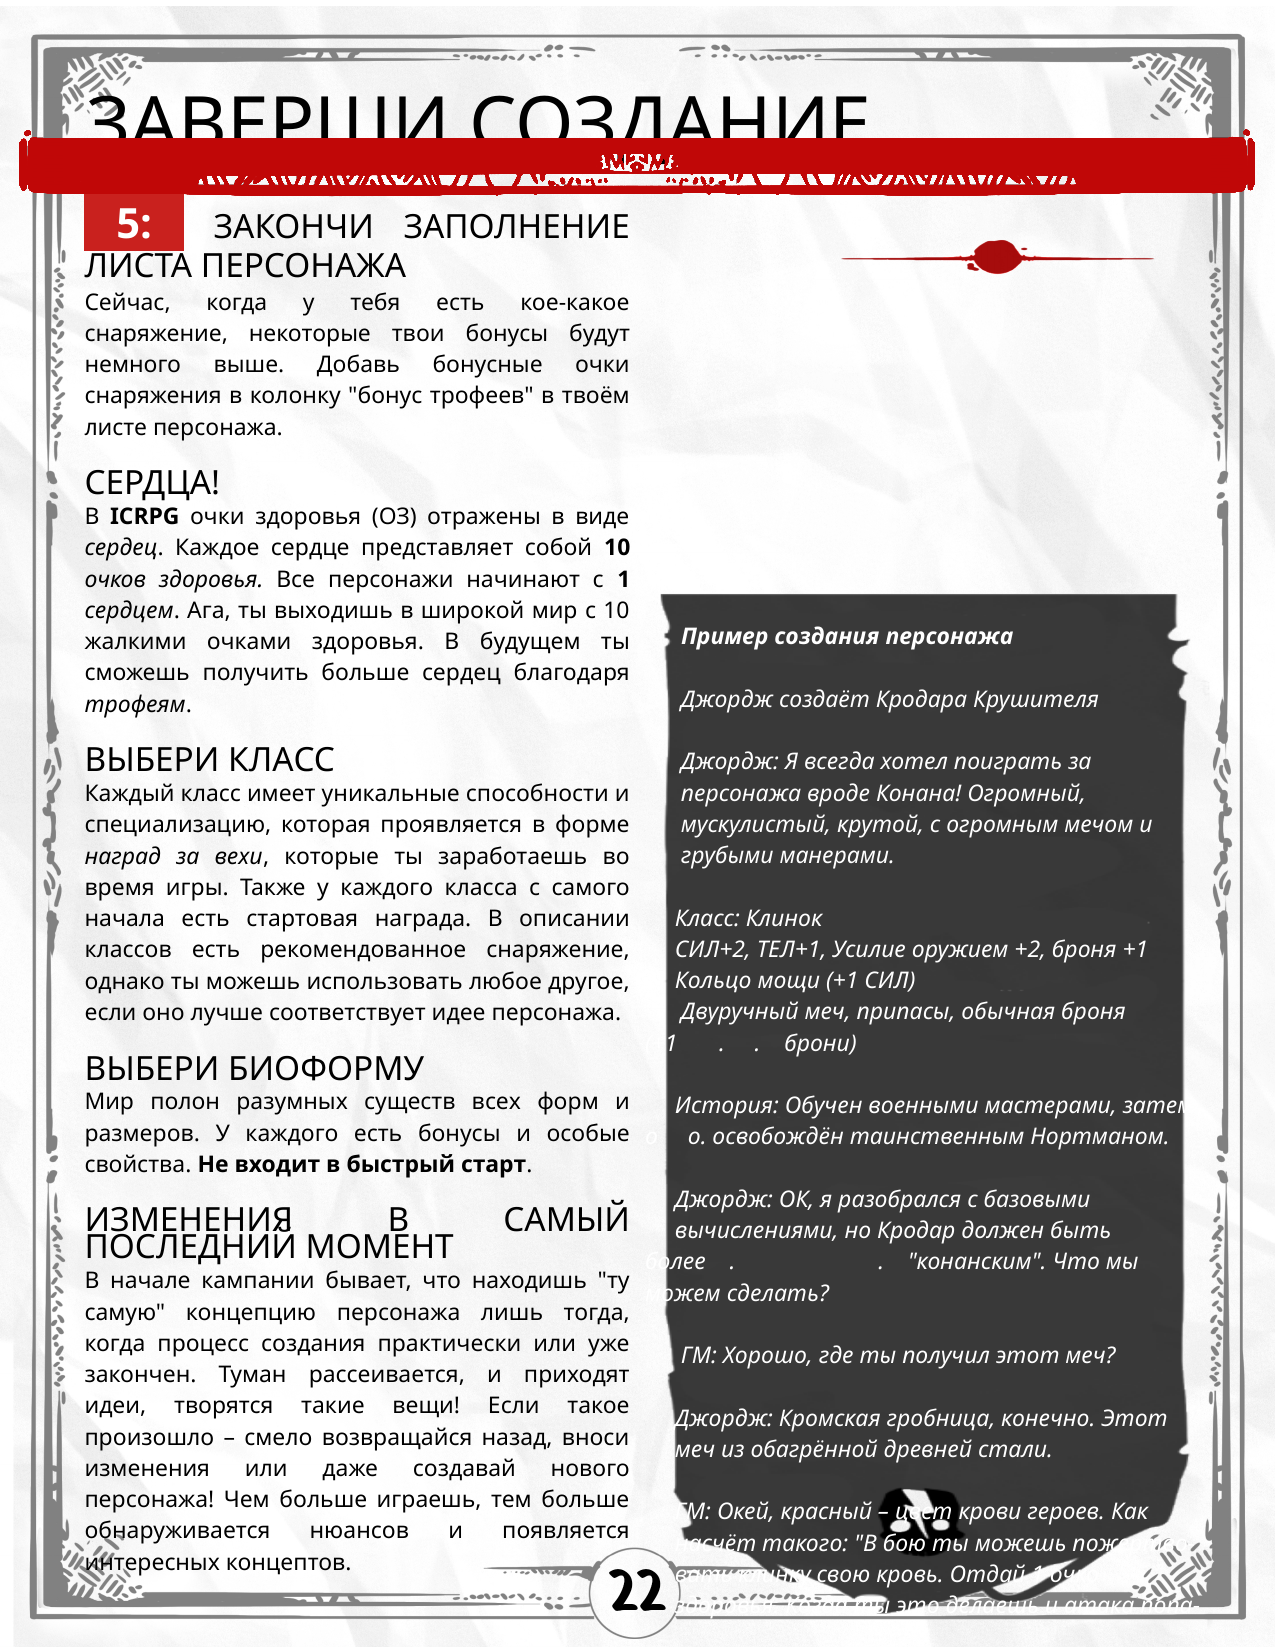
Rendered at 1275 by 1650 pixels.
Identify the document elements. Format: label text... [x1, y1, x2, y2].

subtitle СЕРДЦА! [189, 473, 630, 500]
subtitle 5: ЗАКОНЧИ ЗАПОЛНЕНИЕ ЛИСТА ПЕРСОНАЖА [84, 208, 630, 286]
text В ICRPG очки здоровья (ОЗ) отражены в виде сердец. Каждое сердце представляет собой 10 очков здоровья. Все персонажи начинают с 1 сердцем. Ага, ты выходишь в широкой мир с 10 жалкими очками здоровья. В будущем ты сможешь получить больше сердец благодаря трофеям. [84, 500, 630, 719]
subtitle ИЗМЕНЕНИЯ В САМЫЙ ПОСЛЕДНИЙ МОМЕНТ [84, 1210, 630, 1264]
text В начале кампании бывает, что находишь "ту самую" концепцию персонажа лишь тогда, когда процесс создания практически или уже закончен. Туман рассеивается, и приходят идеи, творятся такие вещи! Если такое произошло – смело возвращайся назад, вноси изменения или даже создавай нового персонажа! Чем больше играешь, тем больше обнаруживается нюансов и появляется интересных концептов. [84, 1264, 630, 1577]
subtitle СЕРДЦА! [161, 473, 186, 500]
text Каждый класс имеет уникальные способности и специализацию, которая проявляется в форме наград за вехи, которые ты заработаешь во время игры. Также у каждого класса с самого начала есть стартовая награда. В описании классов есть рекомендованное снаряжение, однако ты можешь использовать любое другое, если оно лучше соответствует идее персонажа. [84, 777, 630, 1027]
picture [0, 6, 1275, 1647]
subtitle СЕРДЦА! [84, 473, 150, 500]
subtitle ВЫБЕРИ КЛАСС [84, 750, 630, 777]
text Пример создания персонажа Джордж создаёт Кродара Крушителя Джордж: Я всегда хотел поиграть за персонажа вроде Конана! Огромный, мускулистый, крутой, с огромным мечом и грубыми манерами. Класс: Клинок СИЛ+2, ТЕЛ+1, Усилие оружием +2, броня +1 Кольцо мощи (+1 СИЛ) Двуручный меч, припасы, обычная броня (+1 . . брони) История: Обучен военными мастерами, затем о о. освобождён таинственным Нортманом. Джордж: ОК, я разобрался с базовыми вычислениями, но Кродар должен быть более . . "конанским". Что мы можем сделать? ГМ: Хорошо, где ты получил этот меч? Джордж: Кромская гробница, конечно. Этот меч из обагрённой древней стали. ГМ: Окей, красный – цвет крови героев. Как насчёт такого: "В бою ты можешь пожертво- вать клинку свою кровь. Отдай 1 очко здоровья. Когда ты это делаешь и атака попа- [645, 589, 1209, 1620]
text Сейчас, когда у тебя есть кое-какое снаряжение, некоторые твои бонусы будут немного выше. Добавь бонусные очки снаряжения в колонку "бонус трофеев" в твоём листе персонажа. [84, 286, 630, 442]
subtitle СЕРДЦА! [148, 473, 158, 491]
subtitle СЕРДЦА! [171, 473, 183, 491]
subtitle СЕРДЦА! [186, 473, 197, 493]
text Мир полон разумных существ всех форм и размеров. У каждого есть бонусы и особые свойства. Не входит в быстрый старт. [84, 1085, 630, 1179]
subtitle ВЫБЕРИ БИОФОРМУ [84, 1058, 630, 1085]
